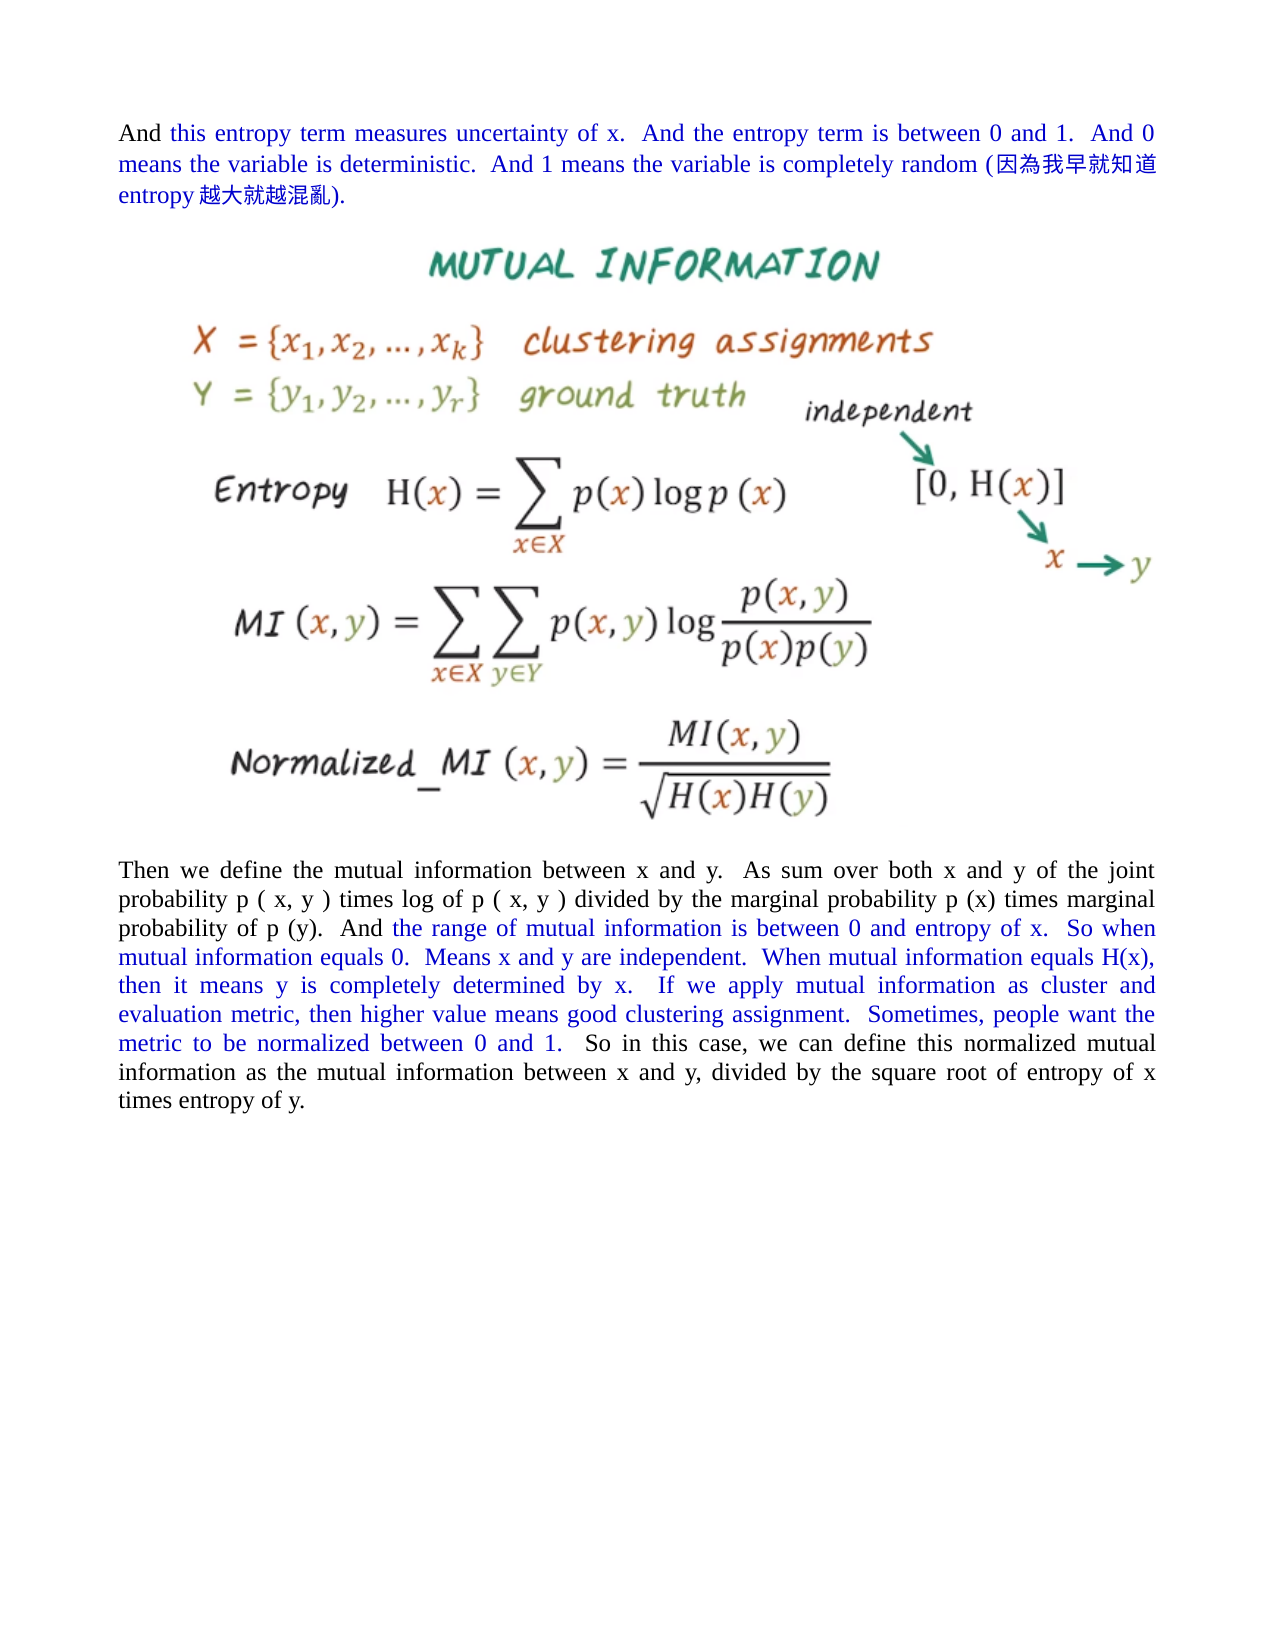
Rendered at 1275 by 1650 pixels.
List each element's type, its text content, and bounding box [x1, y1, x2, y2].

text Then we define the mutual information between x and y. As sum over both x and y of the joint probability p ( x, y ) times log of p ( x, y ) divided by the marginal probability p (x) times marginal probability of p (y). And the range of mutual information is between 0 and entropy of x. So when mutual information equals 0. Means x and y are independent. When mutual information equals H(x), then it means y is completely determined by x. If we apply mutual information as cluster and evaluation metric, then higher value means good clustering assignment. Sometimes, people want the metric to be normalized between 0 and 1. So in this case, we can define this normalized mutual information as the mutual information between x and y, divided by the square root of entropy of x times entropy of y. [118, 855, 1157, 1114]
picture [118, 238, 1157, 827]
text And this entropy term measures uncertainty of x. And the entropy term is between 0 and 1. And 0 means the variable is deterministic. And 1 means the variable is completely random (因為我早就知道entropy越大就越混亂). [118, 118, 1157, 210]
